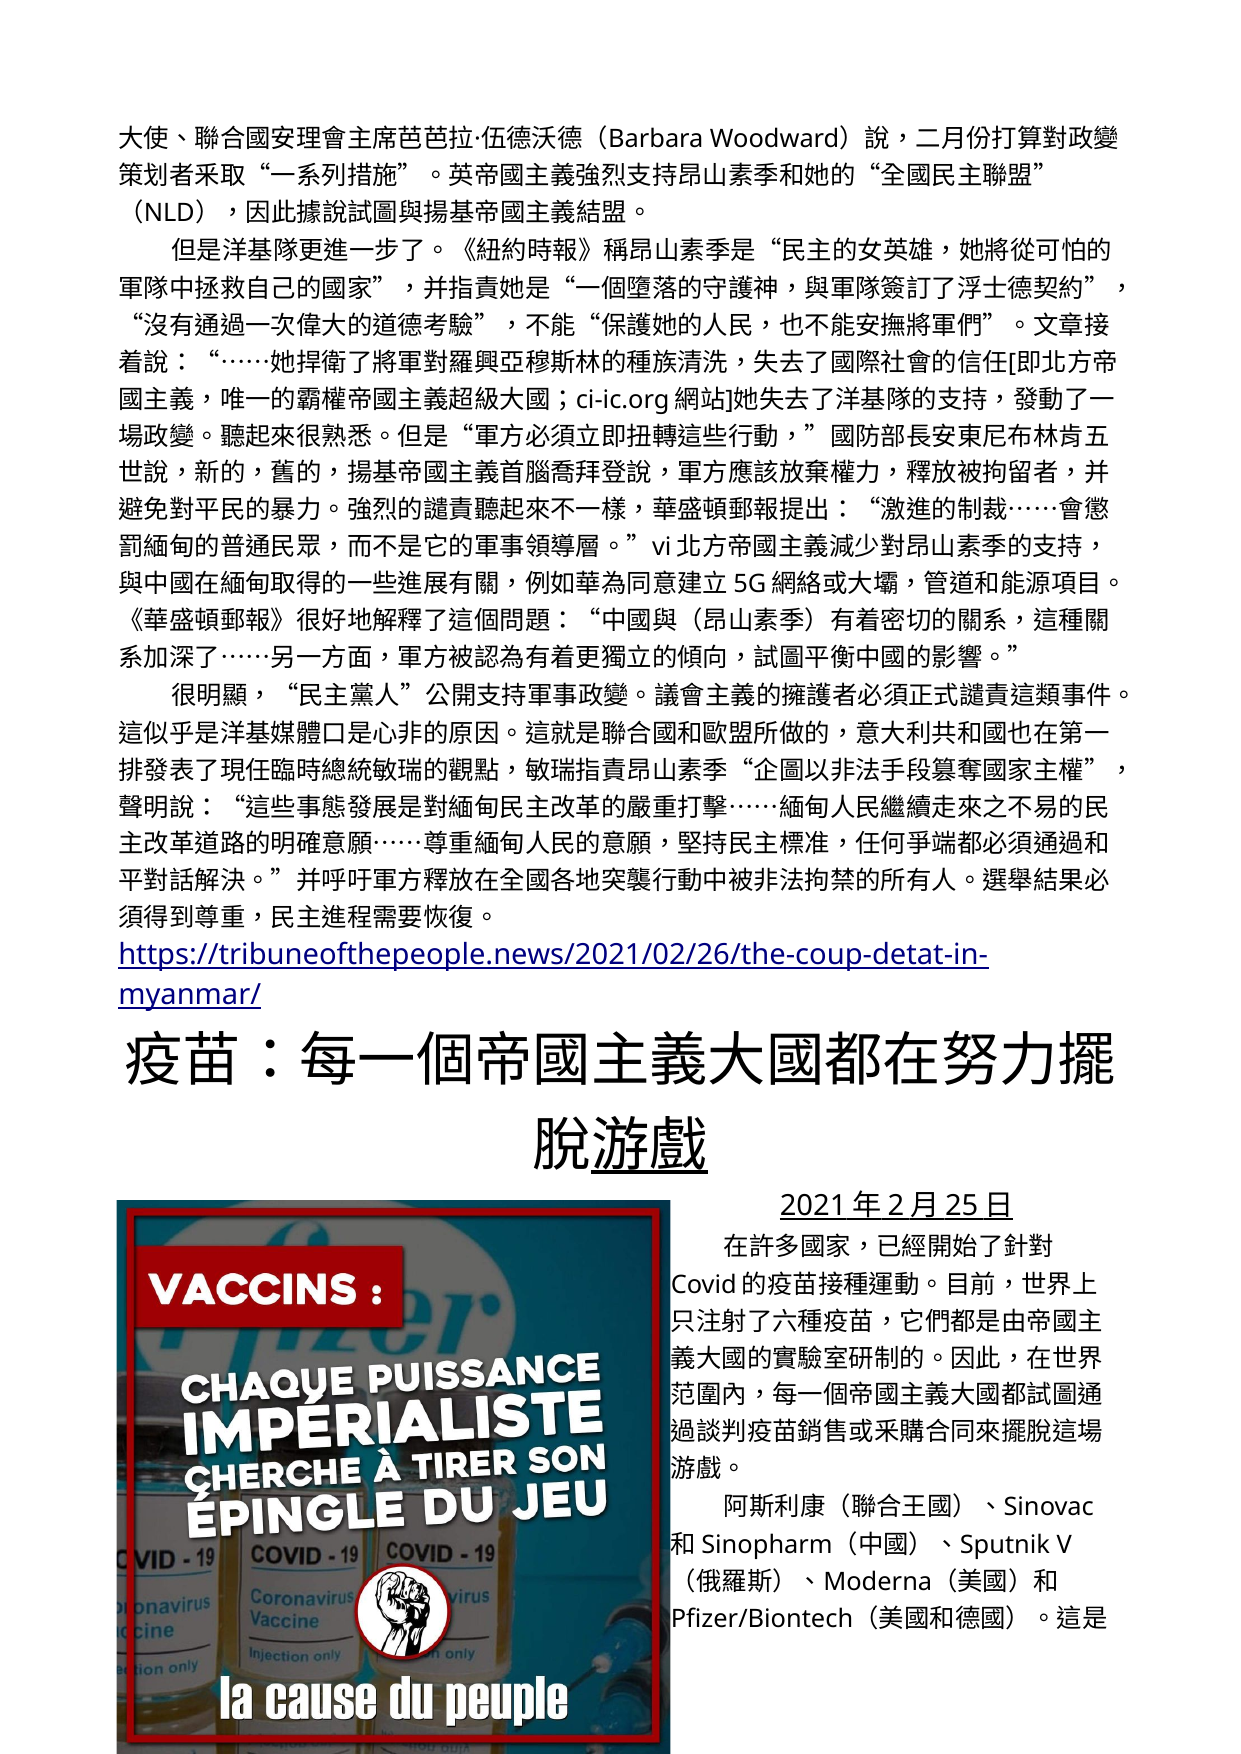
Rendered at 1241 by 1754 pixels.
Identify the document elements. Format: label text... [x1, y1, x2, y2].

picture [116, 1200, 671, 1754]
text 阿斯利康（聯合王國）、Sinovac和Sinopharm（中國）、Sputnik V（俄羅斯）、Moderna（美國）和Pfizer/Biontech（美國和德國）。這是開始注射的六種疫苗的清單，為了出售，每個帝國主義大國都有自己的戰略。對於輝瑞/比安泰克和摩德納來說，美國的戰略是“商業就是商業”，這僅僅是與出價最高的國家談判銷售合同。對於阿斯利康來說，英國釆用“這網第一”的方法，在向其他國家大規模銷售之前，優先向英國民眾注射疫苗。對於人造衛星五號，俄羅斯優先向“盟國”出售，即俄羅斯帝國主義統治下的國家，或俄羅斯試圖將其置於其統治之下的國家。對於中化公司和中化公司來說，中國將自己定位為世界上最大的捐贈者，他們希望自己的疫苗成為“全球公益物”，從這個角度來看，中國正在向那些希望在帝國主義統治下的國家捐贈數百萬劑。 [671, 1485, 1122, 1635]
text https://tribuneofthepeople.news/2021/02/26/the-coup-detat-in-myanmar/ [118, 933, 1122, 1013]
text 在許多國家，已經開始了針對Covid的疫苗接種運動。目前，世界上只注射了六種疫苗，它們都是由帝國主義大國的實驗室研制的。因此，在世界范圍內，每一個帝國主義大國都試圖通過談判疫苗銷售或釆購合同來擺脫這場游戲。 [671, 1224, 1122, 1485]
text 2021年2月25日 [118, 1182, 1122, 1224]
text 大使、聯合國安理會主席芭芭拉·伍德沃德（Barbara Woodward）說，二月份打算對政變策划者釆取“一系列措施”。英帝國主義強烈支持昂山素季和她的“全國民主聯盟”（NLD），因此據說試圖與揚基帝國主義結盟。 [118, 118, 1122, 229]
text 但是洋基隊更進一步了。《紐約時報》稱昂山素季是“民主的女英雄，她將從可怕的軍隊中拯救自己的國家”，并指責她是“一個墮落的守護神，與軍隊簽訂了浮士德契約”，“沒有通過一次偉大的道德考驗”，不能“保護她的人民，也不能安撫將軍們”。文章接着說：“……她捍衛了將軍對羅興亞穆斯林的種族清洗，失去了國際社會的信任[即北方帝國主義，唯一的霸權帝國主義超級大國；ci-ic.org網站]她失去了洋基隊的支持，發動了一場政變。聽起來很熟悉。但是“軍方必須立即扭轉這些行動，”國防部長安東尼布林肯五世說，新的，舊的，揚基帝國主義首腦喬拜登說，軍方應該放棄權力，釋放被拘留者，并避免對平民的暴力。強烈的譴責聽起來不一樣，華盛頓郵報提出：“激進的制裁……會懲罰緬甸的普通民眾，而不是它的軍事領導層。”vi北方帝國主義減少對昂山素季的支持，與中國在緬甸取得的一些進展有關，例如華為同意建立5G網絡或大壩，管道和能源項目。《華盛頓郵報》很好地解釋了這個問題：“中國與（昂山素季）有着密切的關系，這種關系加深了……另一方面，軍方被認為有着更獨立的傾向，試圖平衡中國的影響。” [118, 229, 1122, 673]
text 很明顯，“民主黨人”公開支持軍事政變。議會主義的擁護者必須正式譴責這類事件。這似乎是洋基媒體口是心非的原因。這就是聯合國和歐盟所做的，意大利共和國也在第一排發表了現任臨時總統敏瑞的觀點，敏瑞指責昂山素季“企圖以非法手段篡奪國家主權”，聲明說：“這些事態發展是對緬甸民主改革的嚴重打擊……緬甸人民繼續走來之不易的民主改革道路的明確意願……尊重緬甸人民的意願，堅持民主標准，任何爭端都必須通過和平對話解決。”并呼吁軍方釋放在全國各地突襲行動中被非法拘禁的所有人。選舉結果必須得到尊重，民主進程需要恢復。 [118, 673, 1122, 933]
text 疫苗：每一個帝國主義大國都在努力擺脫游戲 [118, 1013, 1122, 1182]
